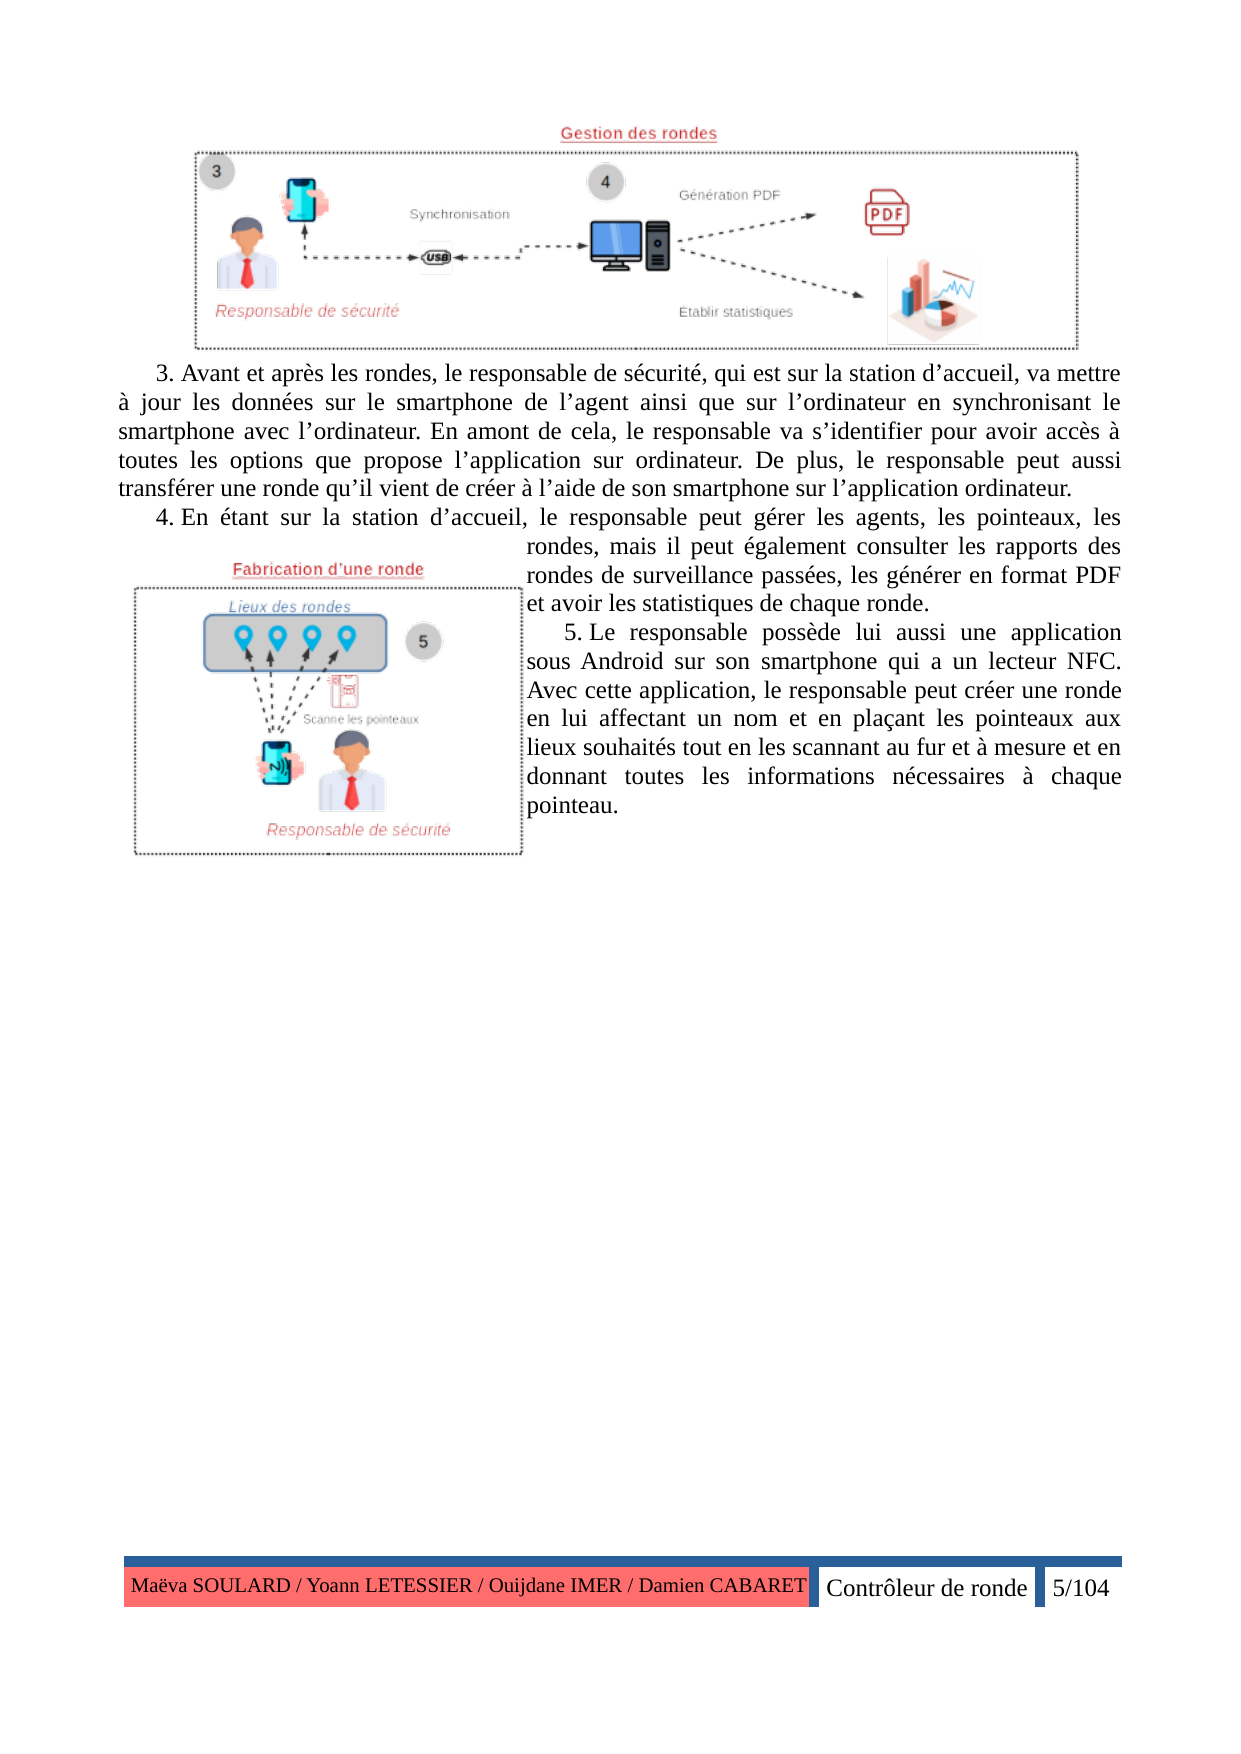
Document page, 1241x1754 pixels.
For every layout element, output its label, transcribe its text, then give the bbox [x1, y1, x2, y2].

list Avant et après les rondes, le responsable de sécurité, qui est sur la station d’accueil, va mettre à jour les données sur le smartphone de l’agent ainsi que sur l’ordinateur en synchronisant le smartphone avec l’ordinateur. En amont de cela, le responsable va s’identifier pour avoir accès à toutes les options que propose l’application sur ordinateur. De plus, le responsable peut aussi transférer une ronde qu’il vient de créer à l’aide de son smartphone sur l’application ordinateur. [118, 118, 1122, 502]
list Le responsable possède lui aussi une application sous Android sur son smartphone qui a un lecteur NFC. Avec cette application, le responsable peut créer une ronde en lui affectant un nom et en plaçant les pointeaux aux lieux souhaités tout en les scannant au fur et à mesure et en donnant toutes les informations nécessaires à chaque pointeau. [527, 617, 1122, 818]
list En étant sur la station d’accueil, le responsable peut gérer les agents, les pointeaux, les rondes, mais il peut également consulter les rapports des rondes de surveillance passées, les générer en format PDF et avoir les statistiques de chaque ronde. [118, 502, 1122, 617]
picture [185, 125, 1083, 359]
picture [126, 559, 527, 863]
